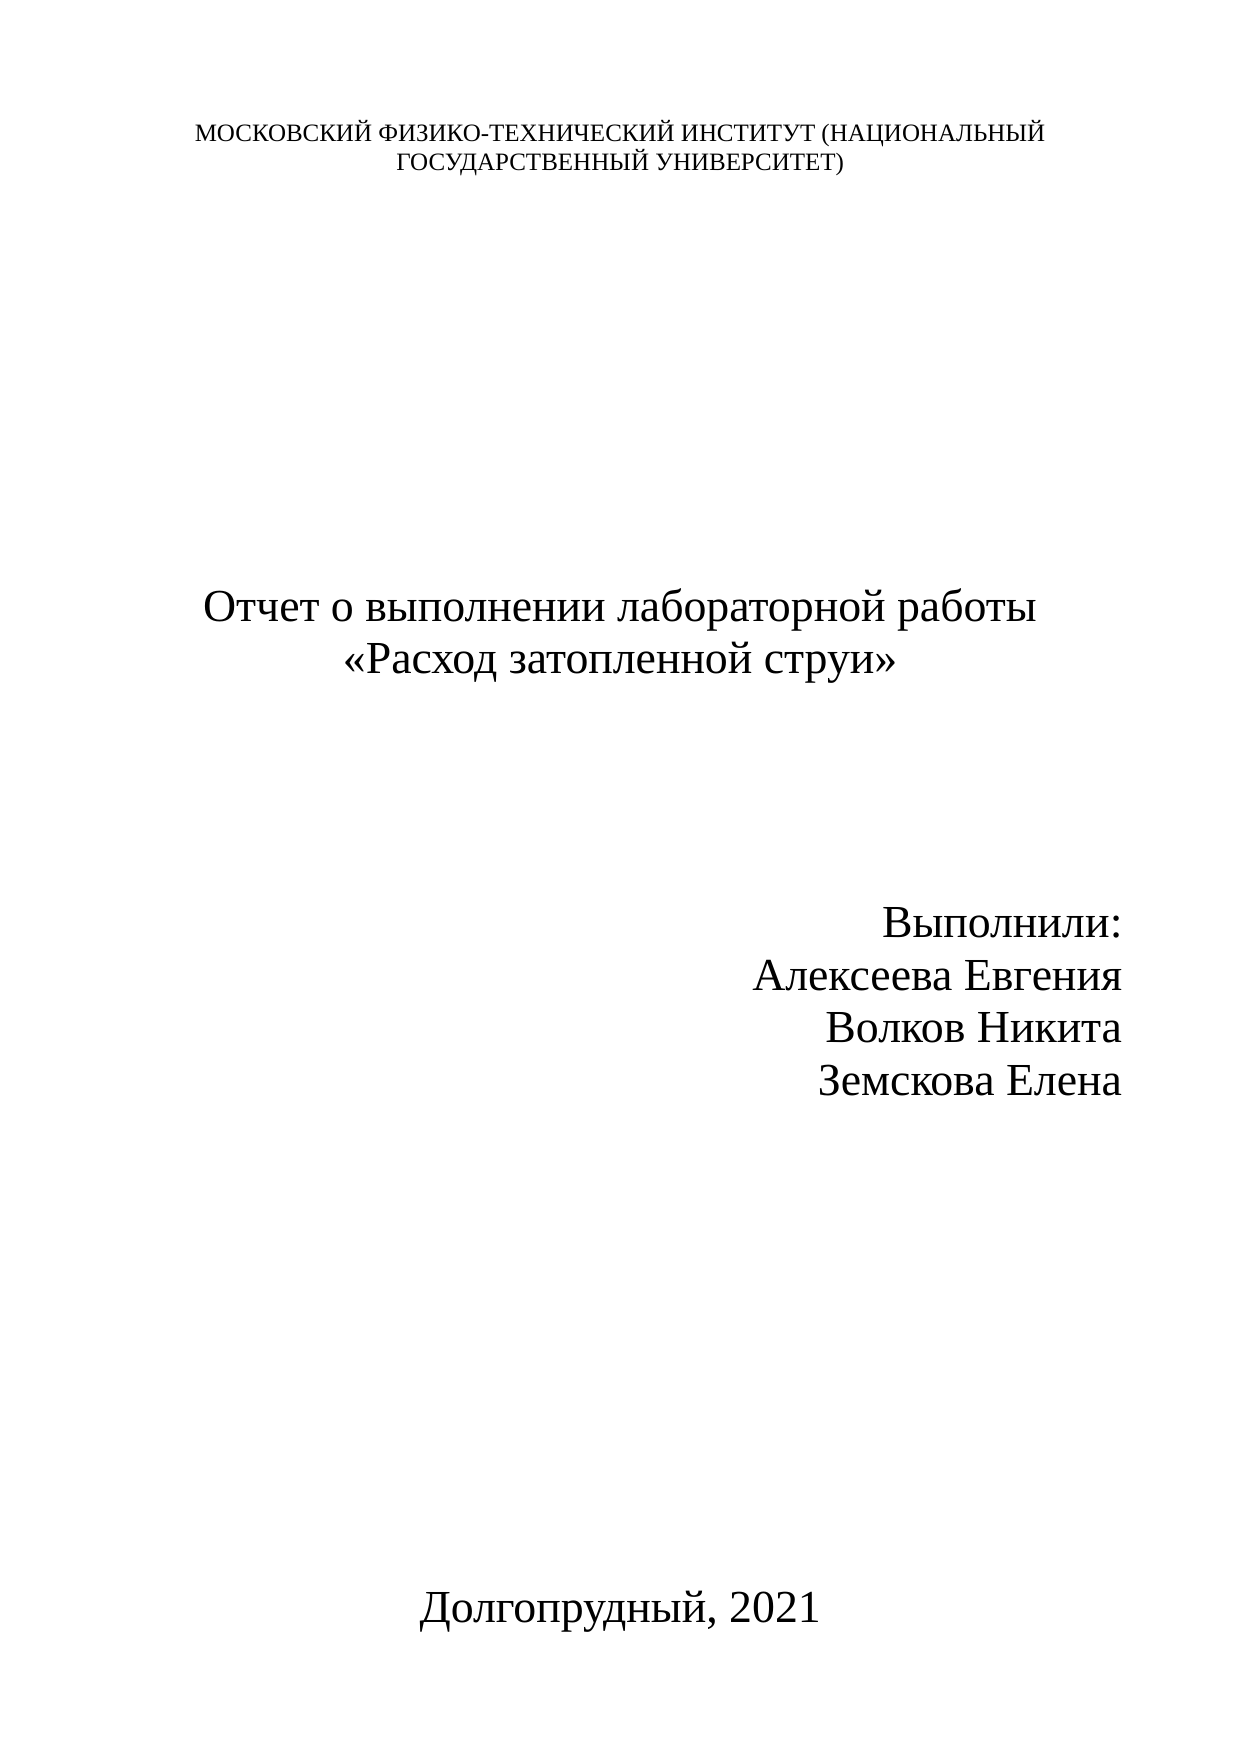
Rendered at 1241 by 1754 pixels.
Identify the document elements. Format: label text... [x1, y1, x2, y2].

text Отчет о выполнении лабораторной работы [118, 578, 1122, 631]
text «Расход затопленной струи» [118, 631, 1122, 683]
text Выполнили: [118, 894, 1122, 947]
text Волков Никита [118, 1000, 1122, 1052]
text Долгопрудный, 2021 [118, 1579, 1122, 1632]
text Земскова Елена [118, 1052, 1122, 1105]
text Алексеева Евгения [118, 947, 1122, 1000]
text МОСКОВСКИЙ ФИЗИКО-ТЕХНИЧЕСКИЙ ИНСТИТУТ (НАЦИОНАЛЬНЫЙ ГОСУДАРСТВЕННЫЙ УНИВЕРСИТЕТ) [118, 118, 1122, 176]
